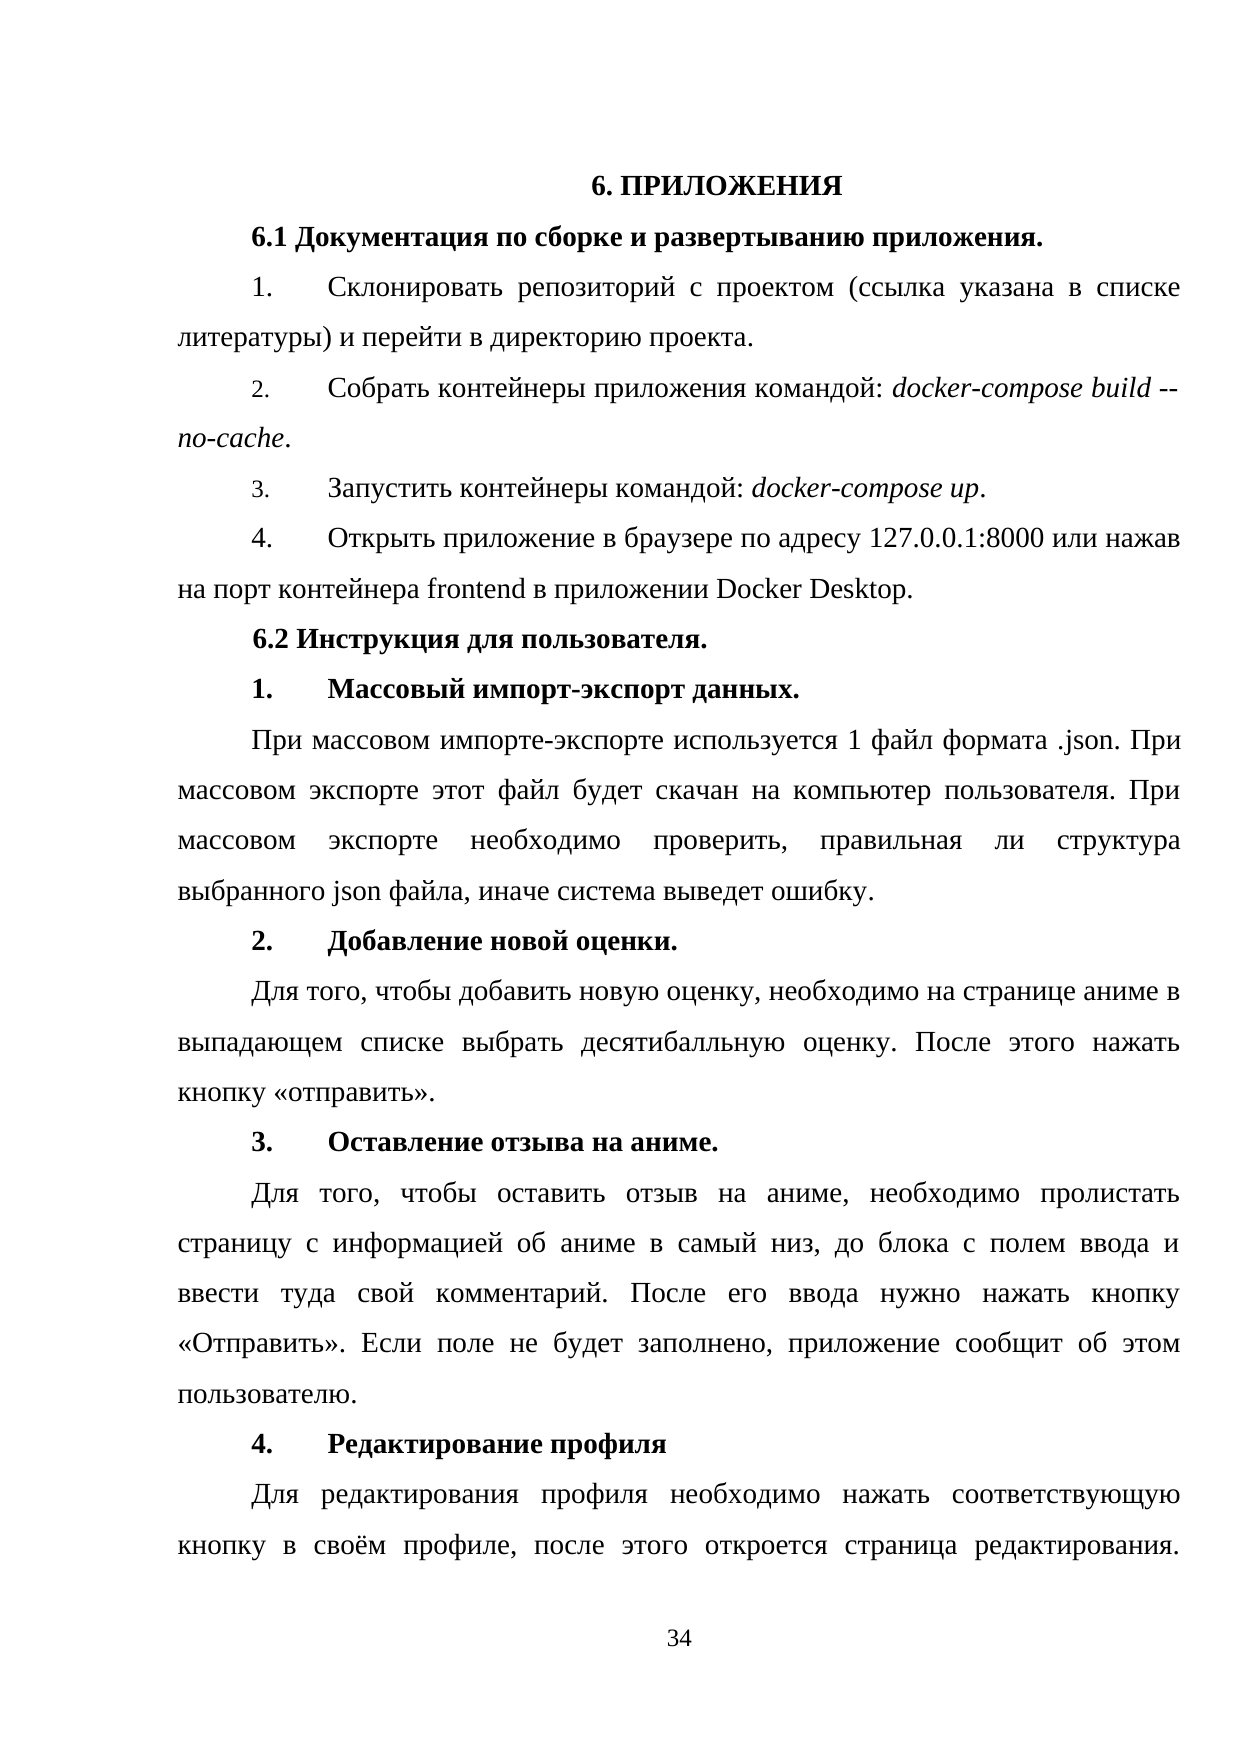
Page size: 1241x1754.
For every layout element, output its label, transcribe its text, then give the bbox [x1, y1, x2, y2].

list Массовый импорт-экспорт данных. [177, 672, 1181, 705]
text 6.2 Инструкция для пользователя. [252, 621, 1181, 655]
list Собрать контейнеры приложения командой: docker-compose build --no-cache. [177, 370, 1181, 453]
text Для того, чтобы оставить отзыв на аниме, необходимо пролистать страницу с информацией об аниме в самый низ, до блока с полем ввода и ввести туда свой комментарий. После его ввода нужно нажать кнопку «Отправить». Если поле не будет заполнено, приложение сообщит об этом пользователю. [177, 1175, 1181, 1409]
list Редактирование профиля [177, 1426, 1181, 1460]
text 6. ПРИЛОЖЕНИЯ [177, 168, 1181, 202]
text Для редактирования профиля необходимо нажать соответствующую кнопку в своём профиле, после этого откроется страница редактирования. [177, 1477, 1181, 1560]
list Оставление отзыва на аниме. [177, 1124, 1181, 1158]
list Открыть приложение в браузере по адресу 127.0.0.1:8000 или нажав на порт контейнера frontend в приложении Docker Desktop. [177, 521, 1181, 604]
list Добавление новой оценки. [162, 923, 1181, 957]
text При массовом импорте-экспорте используется 1 файл формата .json. При массовом экспорте этот файл будет скачан на компьютер пользователя. При массовом экспорте необходимо проверить, правильная ли структура выбранного json файла, иначе система выведет ошибку. [177, 722, 1181, 906]
list Склонировать репозиторий с проектом (ссылка указана в списке литературы) и перейти в директорию проекта. [177, 269, 1181, 353]
text 6.1 Документация по сборке и развертыванию приложения. [177, 219, 1181, 252]
list Запустить контейнеры командой: docker-compose up. [177, 470, 1181, 504]
text Для того, чтобы добавить новую оценку, необходимо на странице аниме в выпадающем списке выбрать десятибалльную оценку. После этого нажать кнопку «отправить». [177, 973, 1181, 1108]
